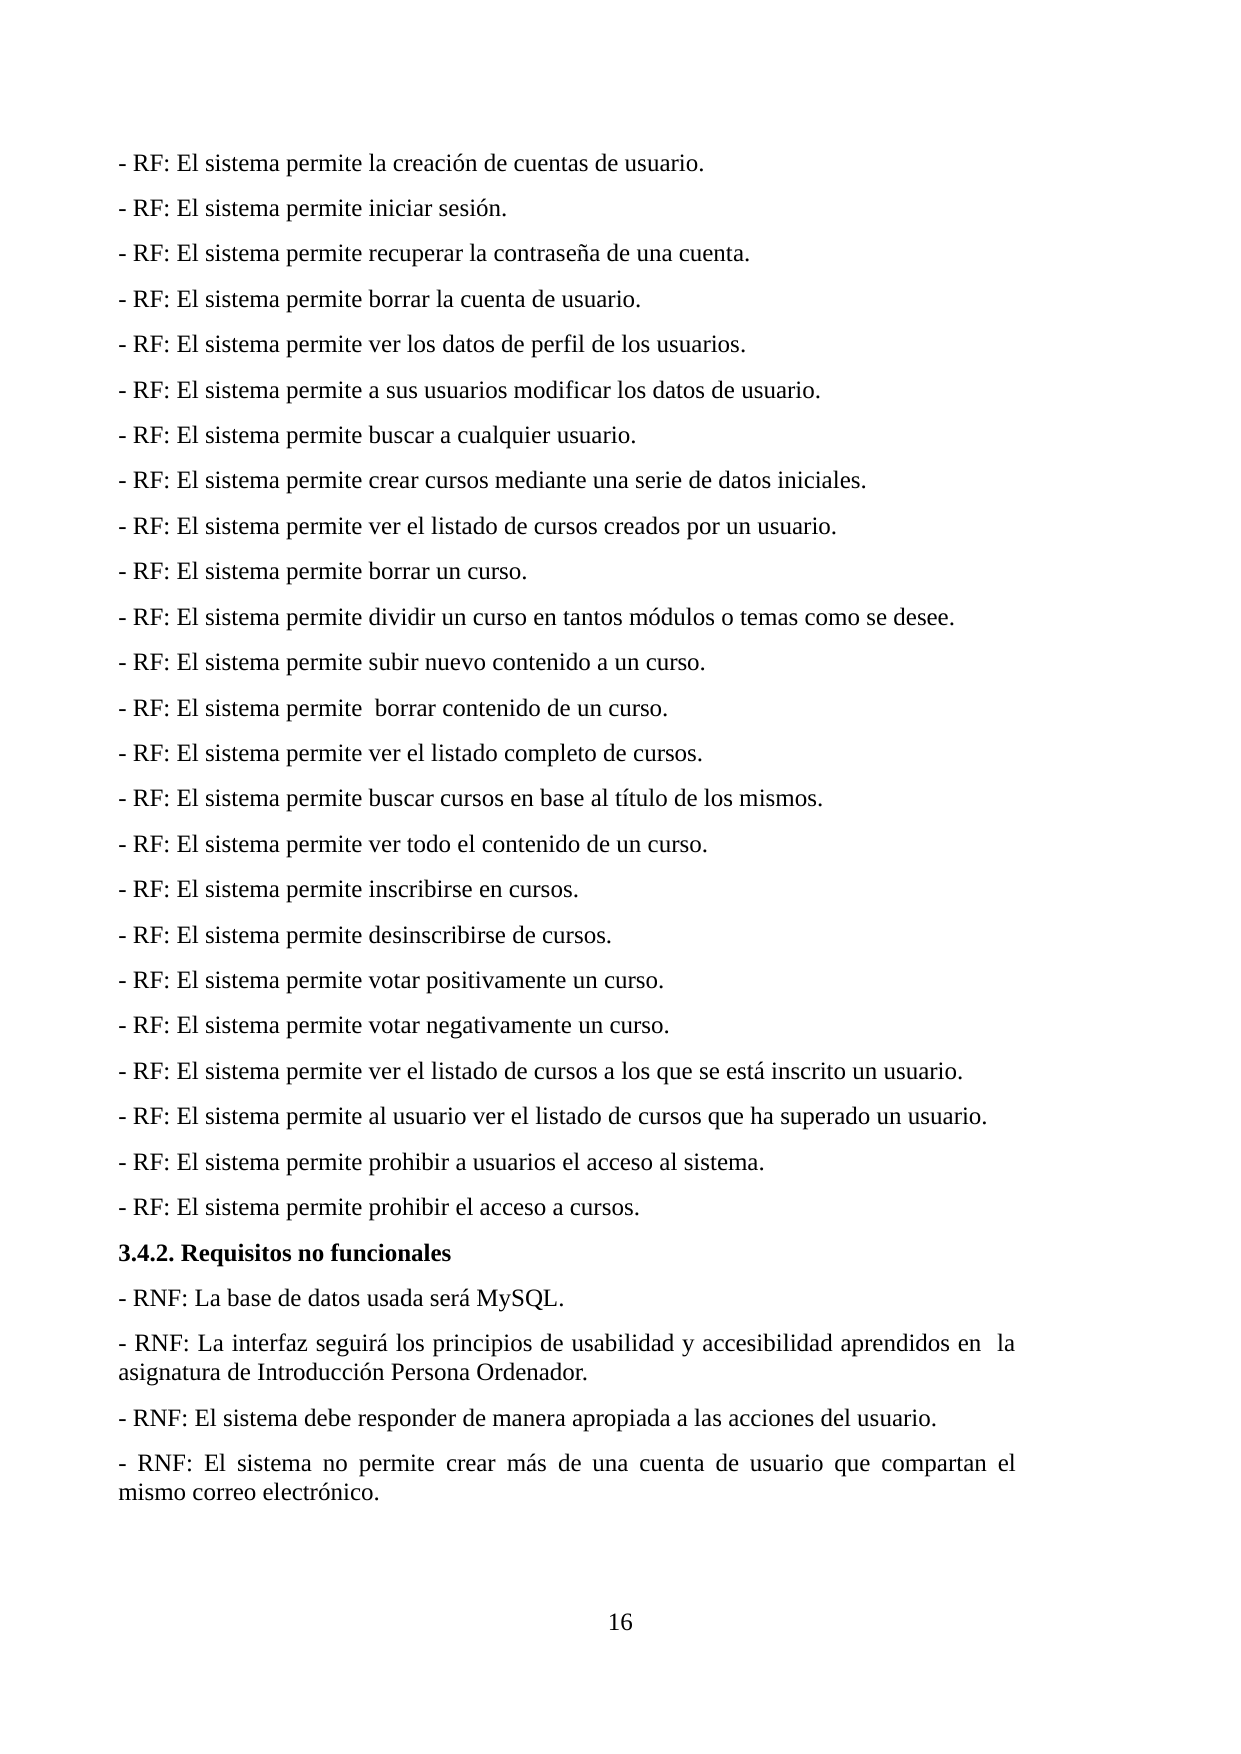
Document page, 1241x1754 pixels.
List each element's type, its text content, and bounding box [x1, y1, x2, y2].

text - RF: El sistema permite ver el listado de cursos a los que se está inscrito un usuario. [118, 1056, 1017, 1085]
text - RF: El sistema permite borrar contenido de un curso. [118, 693, 1017, 721]
text - RNF: La interfaz seguirá los principios de usabilidad y accesibilidad aprendidos en la asignatura de Introducción Persona Ordenador. [118, 1328, 1017, 1386]
text - RF: El sistema permite ver los datos de perfil de los usuarios. [118, 329, 1017, 358]
text - RF: El sistema permite subir nuevo contenido a un curso. [118, 647, 1017, 676]
text - RF: El sistema permite borrar la cuenta de usuario. [118, 284, 1017, 313]
text - RF: El sistema permite prohibir a usuarios el acceso al sistema. [118, 1147, 1017, 1176]
text - RF: El sistema permite crear cursos mediante una serie de datos iniciales. [118, 466, 1017, 494]
text - RF: El sistema permite la creación de cuentas de usuario. [118, 148, 1017, 176]
text - RF: El sistema permite buscar a cualquier usuario. [118, 420, 1017, 449]
text - RF: El sistema permite iniciar sesión. [118, 193, 1017, 222]
text - RF: El sistema permite buscar cursos en base al título de los mismos. [118, 783, 1017, 812]
text - RF: El sistema permite a sus usuarios modificar los datos de usuario. [118, 375, 1017, 403]
text - RNF: El sistema no permite crear más de una cuenta de usuario que compartan el mismo correo electrónico. [118, 1448, 1017, 1506]
text - RF: El sistema permite ver el listado de cursos creados por un usuario. [118, 511, 1017, 540]
text - RF: El sistema permite ver el listado completo de cursos. [118, 738, 1017, 767]
text - RF: El sistema permite votar positivamente un curso. [118, 965, 1017, 994]
text - RF: El sistema permite desinscribirse de cursos. [118, 920, 1017, 948]
text 3.4.2. Requisitos no funcionales [118, 1238, 1017, 1266]
text - RF: El sistema permite ver todo el contenido de un curso. [118, 829, 1017, 858]
text - RF: El sistema permite votar negativamente un curso. [118, 1011, 1017, 1039]
text - RNF: La base de datos usada será MySQL. [118, 1283, 1017, 1312]
text - RF: El sistema permite borrar un curso. [118, 556, 1017, 585]
text - RNF: El sistema debe responder de manera apropiada a las acciones del usuario. [118, 1403, 1017, 1431]
text - RF: El sistema permite recuperar la contraseña de una cuenta. [118, 238, 1017, 267]
text - RF: El sistema permite prohibir el acceso a cursos. [118, 1192, 1017, 1221]
text - RF: El sistema permite al usuario ver el listado de cursos que ha superado un usuario. [118, 1101, 1017, 1130]
text - RF: El sistema permite inscribirse en cursos. [118, 874, 1017, 903]
text - RF: El sistema permite dividir un curso en tantos módulos o temas como se desee. [118, 602, 1017, 631]
